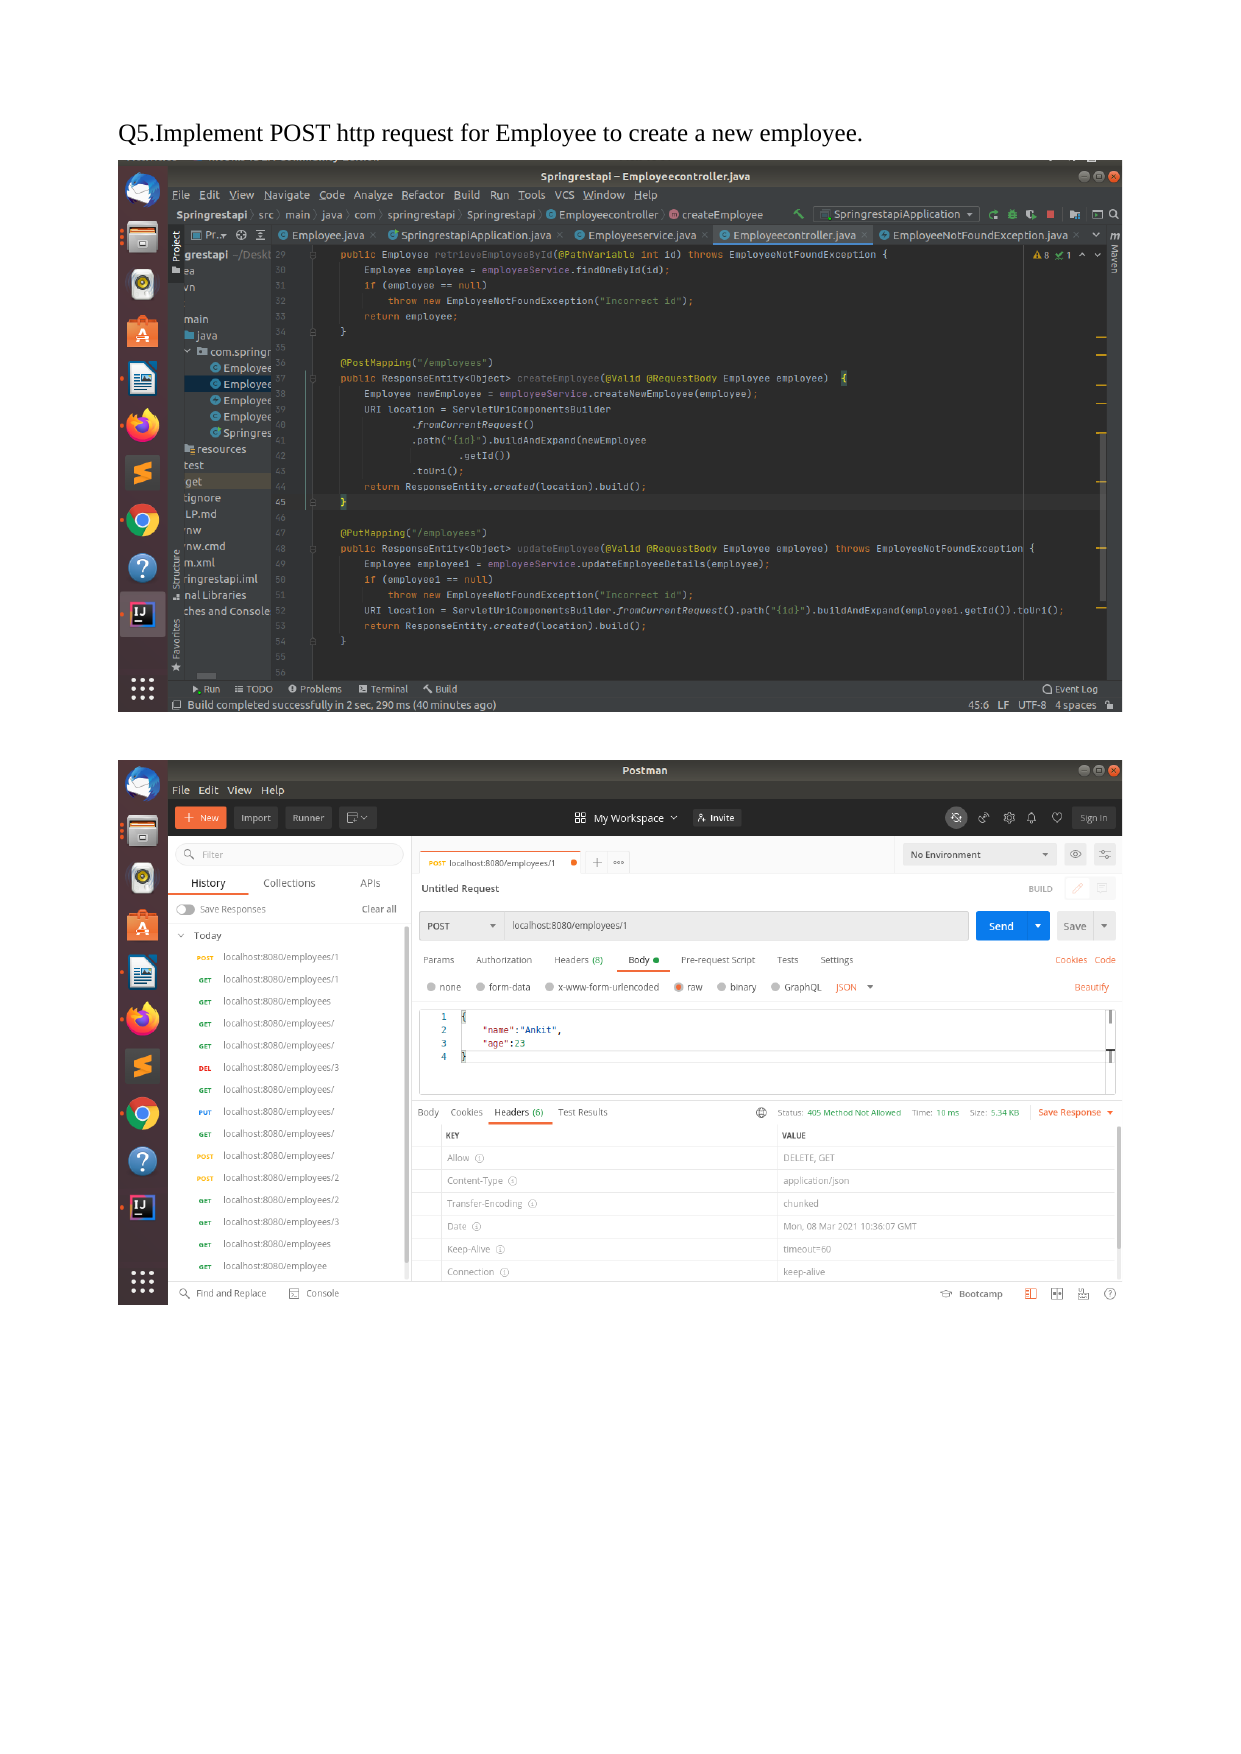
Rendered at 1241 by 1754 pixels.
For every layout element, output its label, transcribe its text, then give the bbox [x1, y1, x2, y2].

picture [118, 160, 1123, 712]
text Q5.Implement POST http request for Employee to create a new employee. [118, 118, 1122, 147]
picture [118, 760, 1123, 1305]
